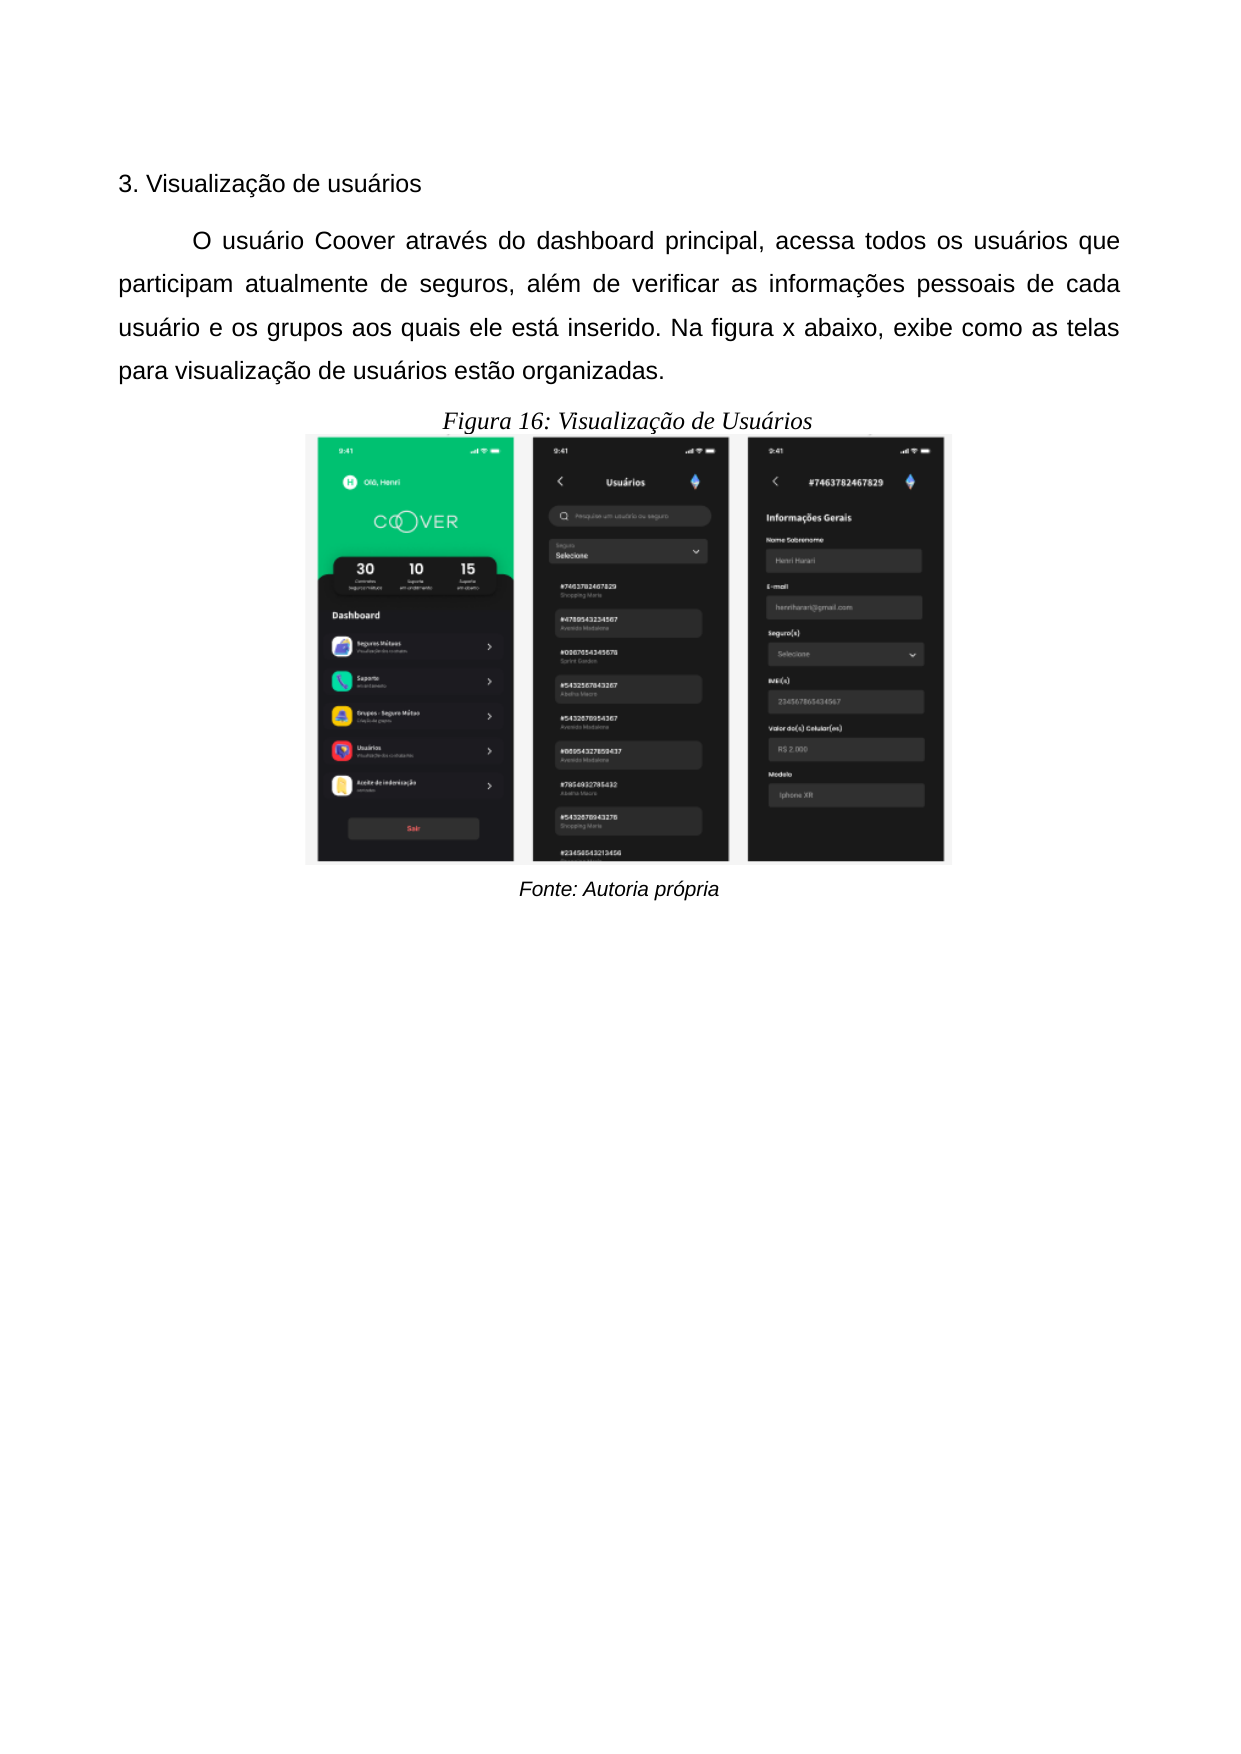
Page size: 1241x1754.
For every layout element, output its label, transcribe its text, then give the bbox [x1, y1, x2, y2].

text Fonte: Autoria própria [118, 413, 1122, 901]
picture [305, 434, 953, 865]
text Figura 16: Visualização de Usuários [305, 406, 952, 434]
text [305, 393, 952, 406]
text 3. Visualização de usuários [118, 169, 1122, 197]
text O usuário Coover através do dashboard principal, acessa todos os usuários que participam atualmente de seguros, além de verificar as informações pessoais de cada usuário e os grupos aos quais ele está inserido. Na figura x abaixo, exibe como as telas para visualização de usuários estão organizadas. [118, 226, 1122, 384]
